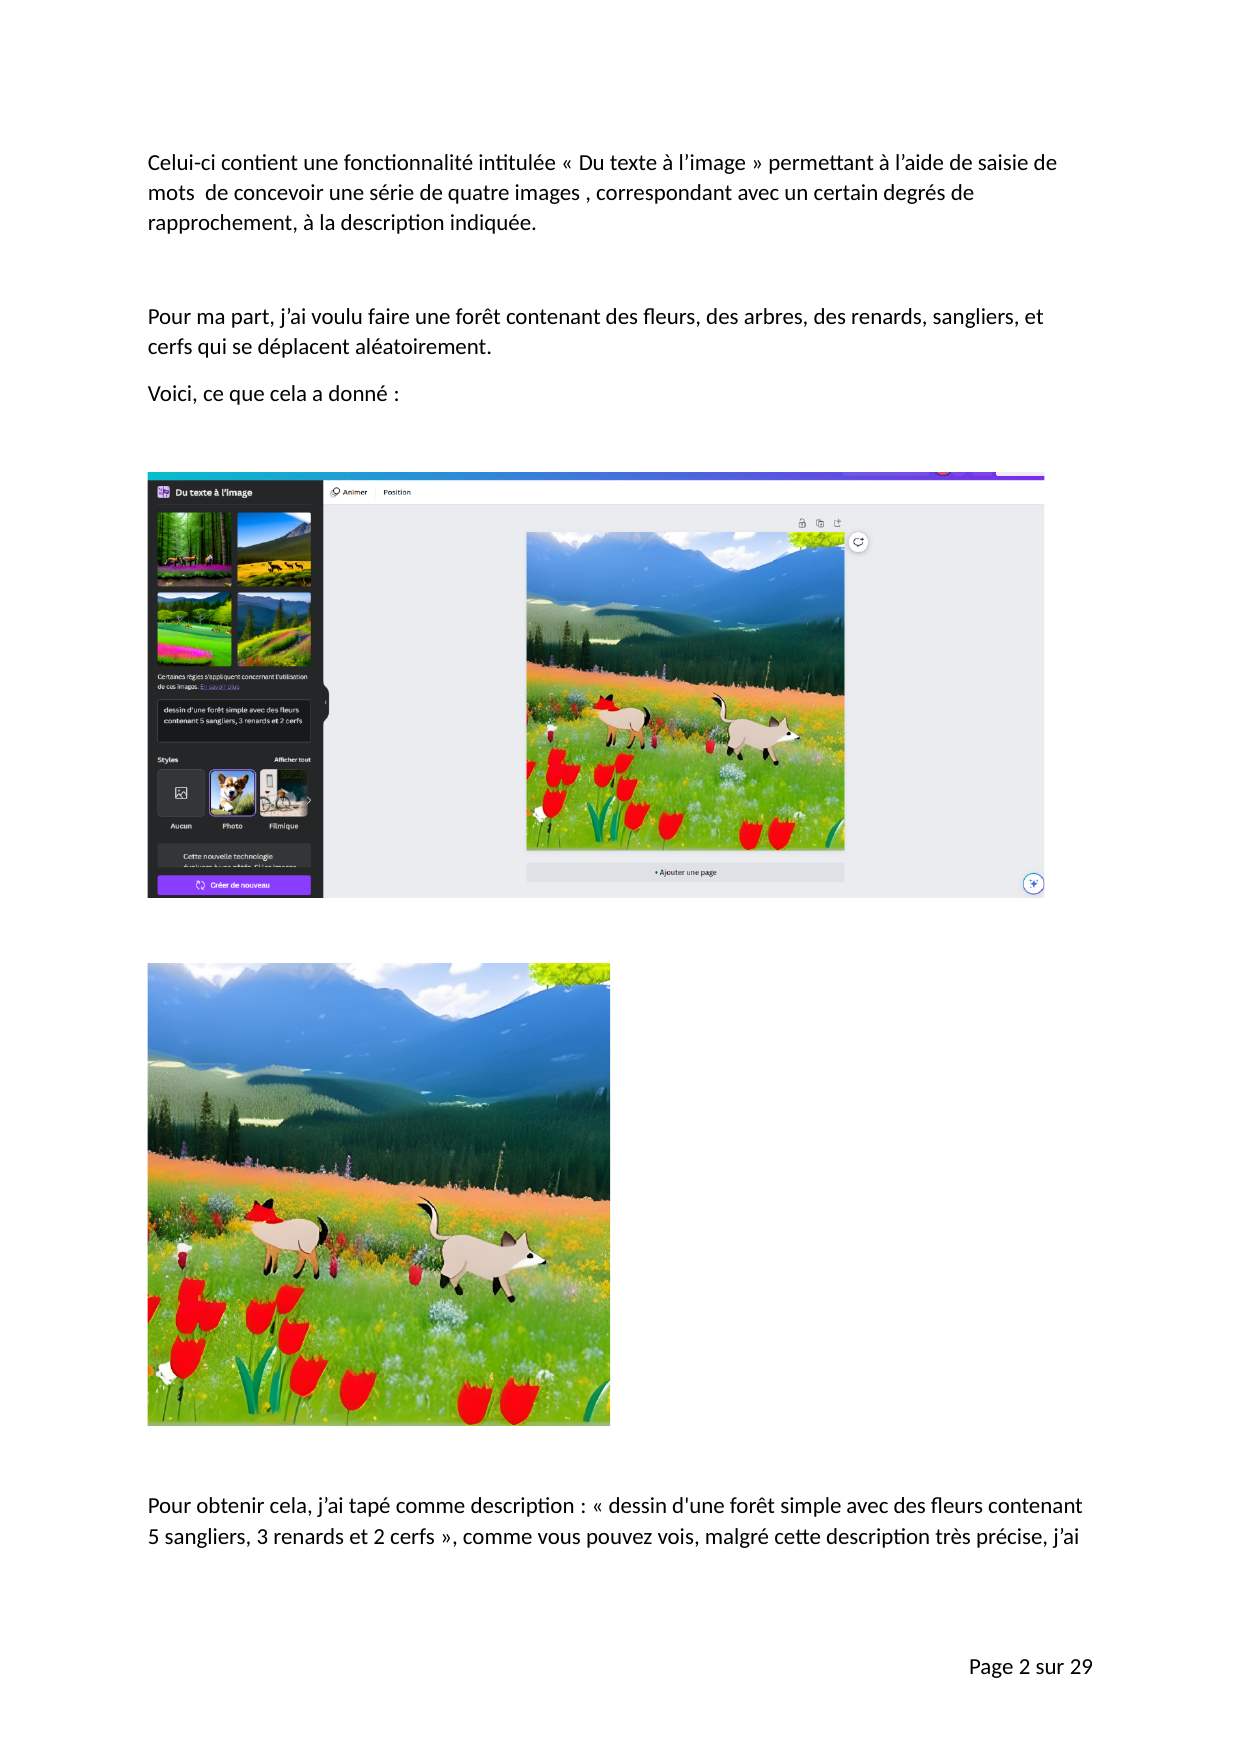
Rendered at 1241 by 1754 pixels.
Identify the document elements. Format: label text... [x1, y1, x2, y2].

text Voici, ce que cela a donné : [148, 379, 1093, 407]
picture [147, 963, 611, 1426]
text Pour ma part, j’ai voulu faire une forêt contenant des fleurs, des arbres, des renards, sangliers, et cerfs qui se déplacent aléatoirement. [148, 302, 1093, 360]
picture [147, 472, 1045, 898]
text Pour obtenir cela, j’ai tapé comme description : « dessin d'une forêt simple avec des fleurs contenant 5 sangliers, 3 renards et 2 cerfs », comme vous pouvez vois, malgré cette description très précise, j’ai [148, 1492, 1093, 1550]
text Celui-ci contient une fonctionnalité intitulée « Du texte à l’image » permettant à l’aide de saisie de mots de concevoir une série de quatre images , correspondant avec un certain degrés de rapprochement, à la description indiquée. [148, 148, 1093, 236]
